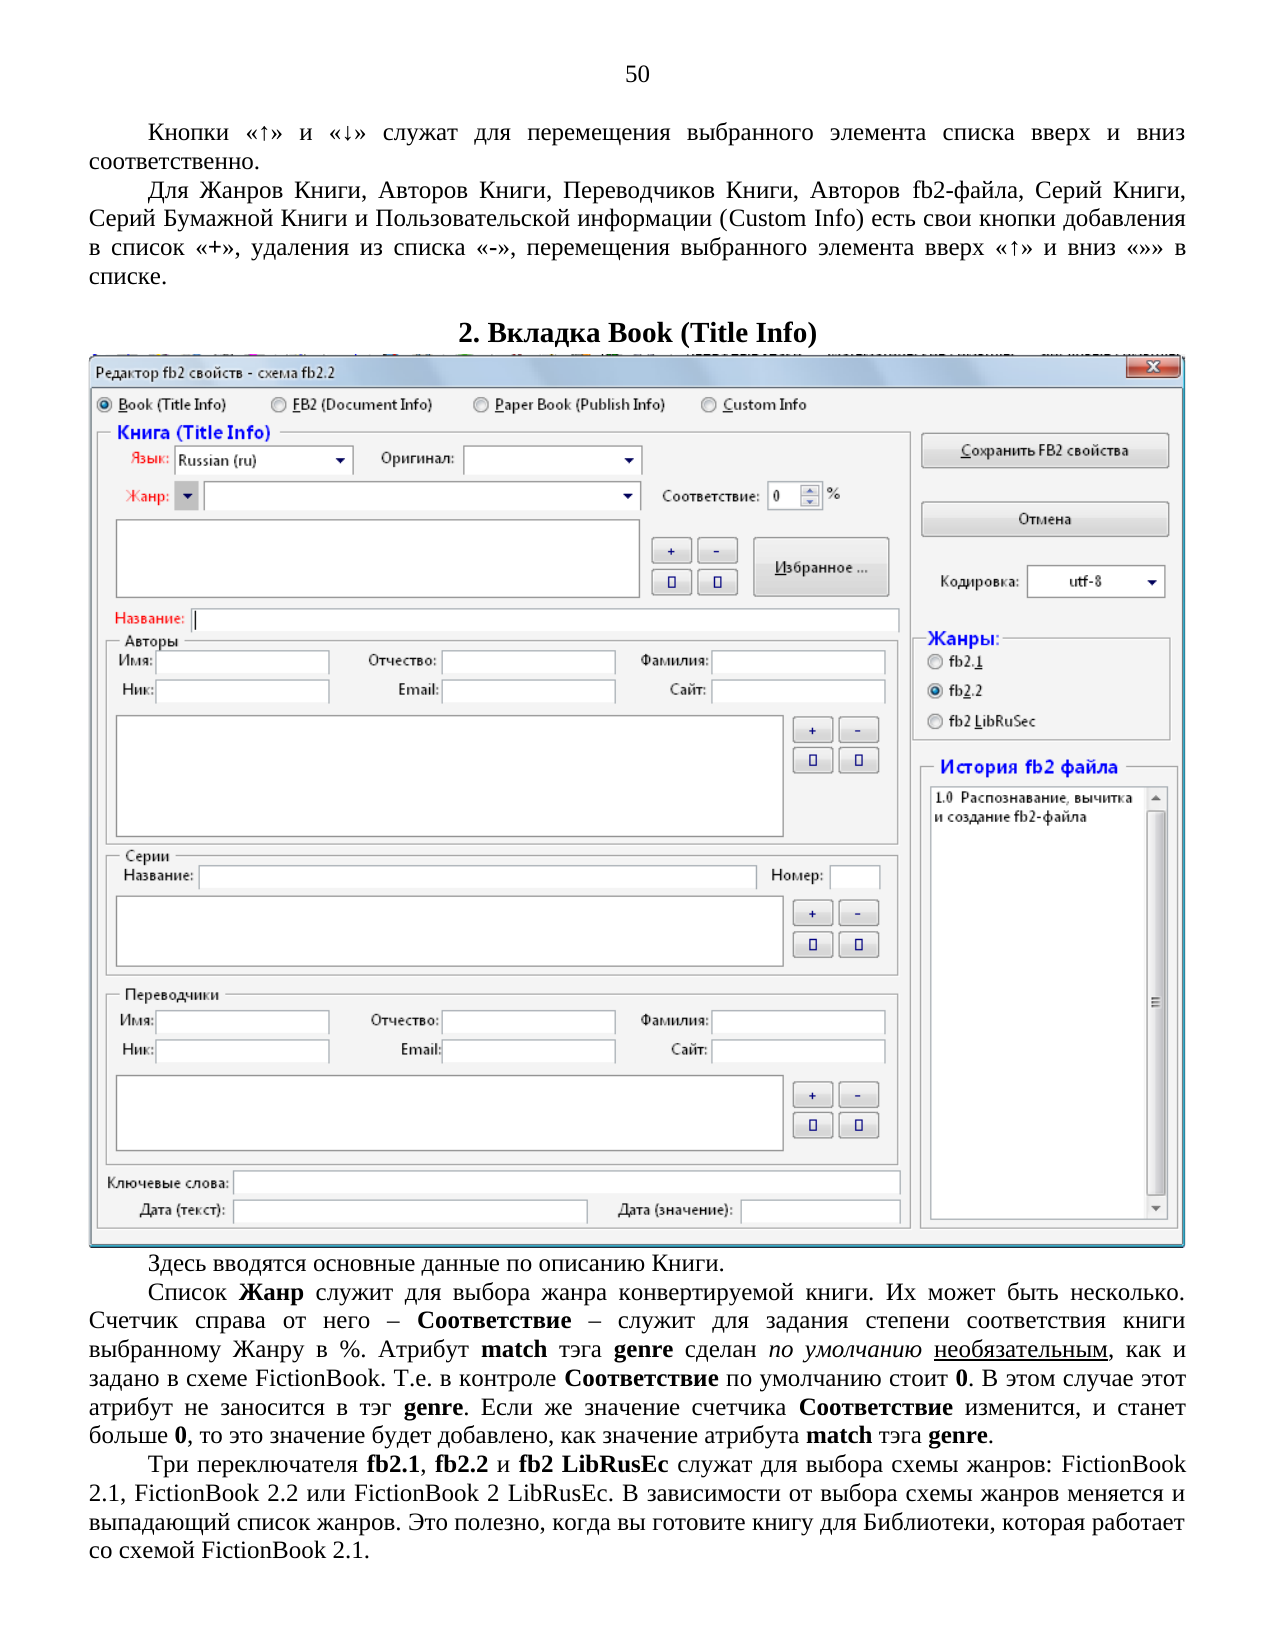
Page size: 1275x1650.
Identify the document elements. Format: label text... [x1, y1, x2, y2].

picture [88, 354, 1186, 1248]
text Для Жанров Книги, Авторов Книги, Переводчиков Книги, Авторов fb2-файла, Серий Книги, Серий Бумажной Книги и Пользовательской информации (Custom Info) есть свои кнопки добавления в список «+», удаления из списка «-», перемещения выбранного элемента вверх «↑» и вниз «»» в списке. [89, 175, 1186, 290]
subtitle 2. Вкладка Book (Title Info) [89, 315, 1186, 348]
text Три переключателя fb2.1, fb2.2 и fb2 LibRusEc служат для выбора схемы жанров: FictionBook 2.1, FictionBook 2.2 или FictionBook 2 LibRusEc. В зависимости от выбора схемы жанров меняется и выпадающий список жанров. Это полезно, когда вы готовите книгу для Библиотеки, которая работает со схемой FictionBook 2.1. [89, 1449, 1186, 1564]
text Кнопки «↑» и «↓» служат для перемещения выбранного элемента списка вверх и вниз соответственно. [89, 117, 1186, 175]
text Список Жанр служит для выбора жанра конвертируемой книги. Их может быть несколько. Счетчик справа от него – Соответствие – служит для задания степени соответствия книги выбранному Жанру в %. Атрибут match тэга genre сделан по умолчанию необязательным, как и задано в схеме FictionBook. Т.е. в контроле Соответствие по умолчанию стоит 0. В этом случае этот атрибут не заносится в тэг genre. Если же значение счетчика Соответствие изменится, и станет больше 0, то это значение будет добавлено, как значение атрибута match тэга genre. [89, 1277, 1186, 1449]
text Здесь вводятся основные данные по описанию Книги. [89, 1248, 1186, 1277]
